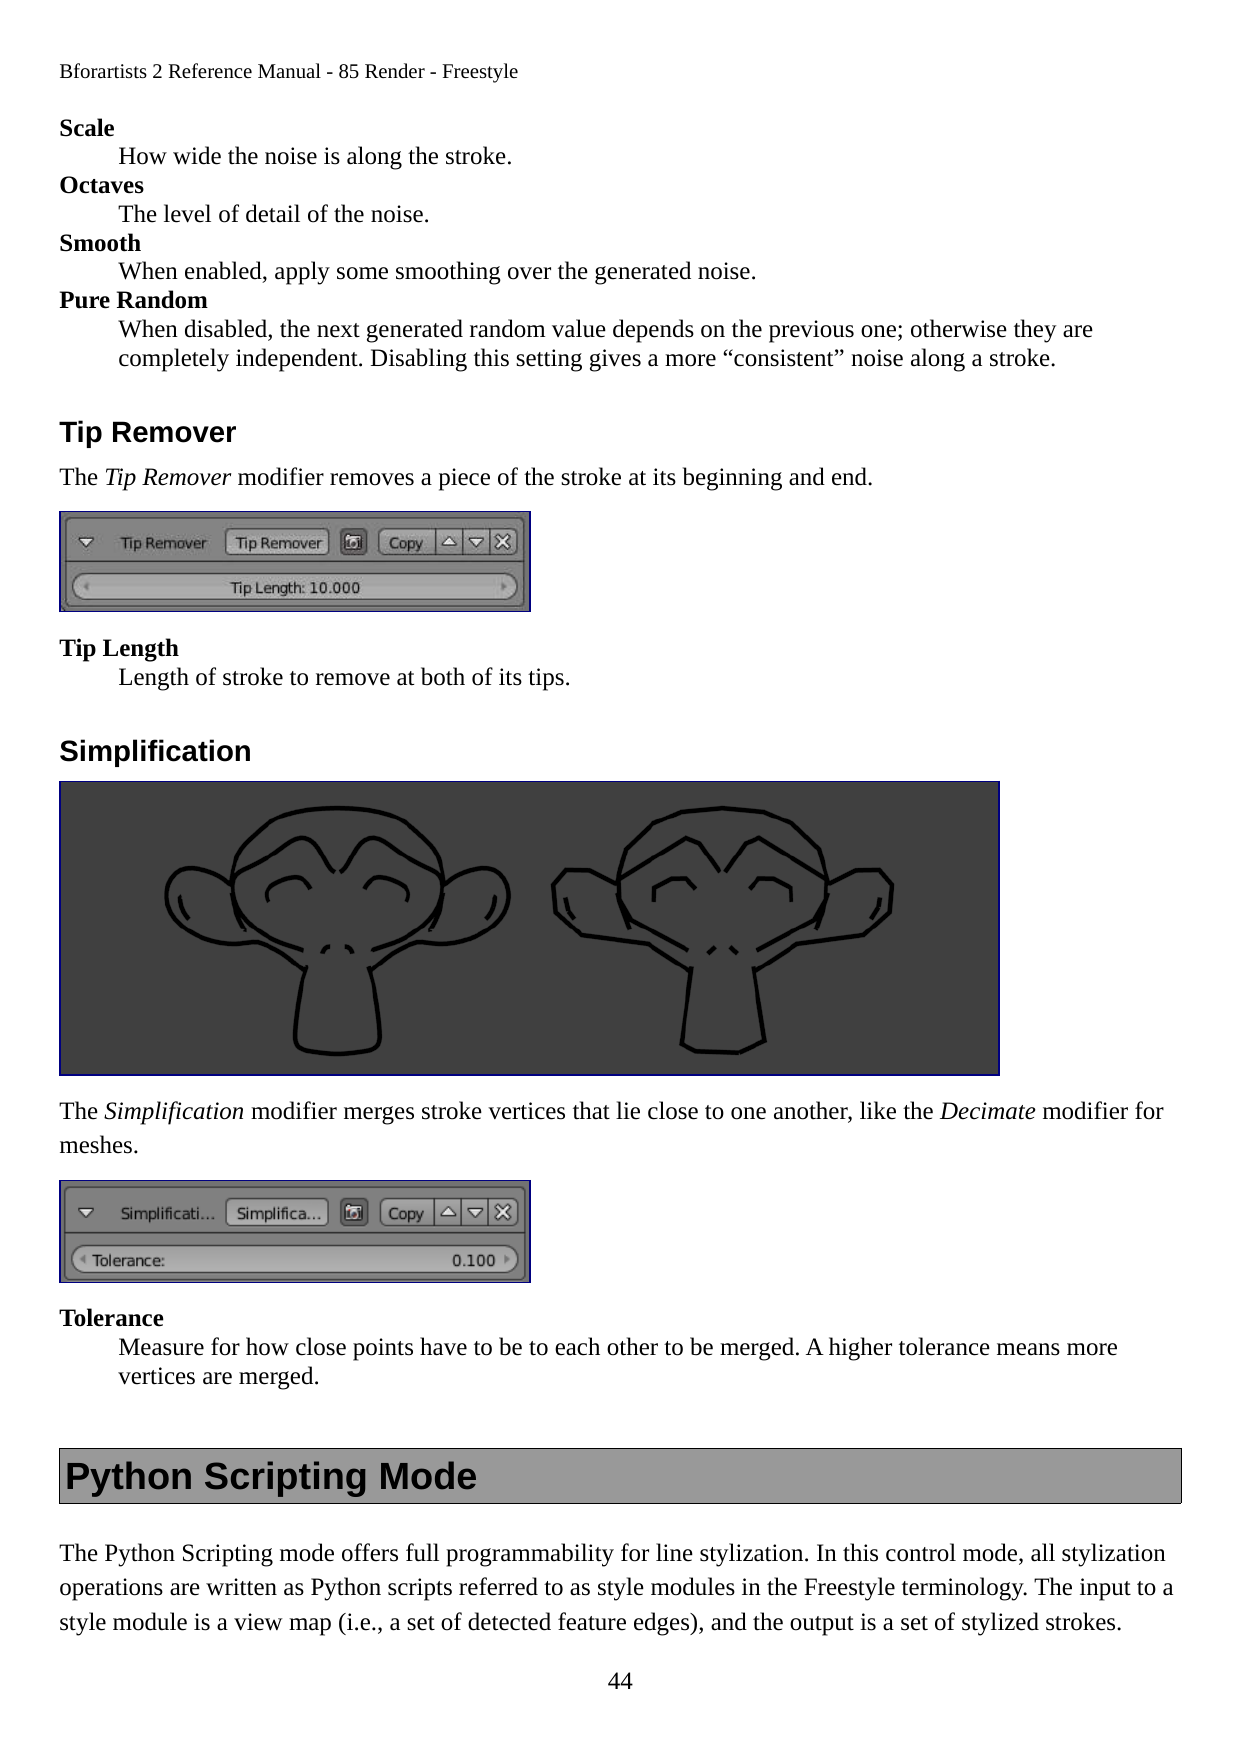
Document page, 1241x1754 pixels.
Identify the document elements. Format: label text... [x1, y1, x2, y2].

subtitle Pure Random [59, 285, 1181, 314]
list When enabled, apply some smoothing over the generated noise. [118, 256, 1181, 285]
list Measure for how close points have to be to each other to be merged. A higher tolerance means more vertices are merged. [118, 1332, 1181, 1389]
subtitle Tolerance [59, 1303, 1181, 1332]
picture [61, 782, 998, 1074]
list How wide the noise is along the stroke. [118, 141, 1181, 170]
subtitle Tip Remover [59, 415, 1181, 449]
text The Python Scripting mode offers full programmability for line stylization. In this control mode, all stylization operations are written as Python scripts referred to as style modules in the Freestyle terminology. The input to a style module is a view map (i.e., a set of detected feature edges), and the output is a set of stylized strokes. [59, 1538, 1181, 1635]
table_header Python Scripting Mode [60, 1449, 1181, 1503]
text The Tip Remover modifier removes a piece of the stroke at its beginning and end. [59, 462, 1181, 490]
picture [61, 1181, 529, 1282]
list When disabled, the next generated random value depends on the previous one; otherwise they are completely independent. Disabling this setting gives a more “consistent” noise along a stroke. [118, 314, 1181, 371]
text The Simplification modifier merges stroke vertices that lie close to one another, like the Decimate modifier for meshes. [59, 1096, 1181, 1159]
subtitle Scale [59, 113, 1181, 141]
picture [61, 512, 529, 611]
list The level of detail of the noise. [118, 199, 1181, 228]
subtitle Simplification [59, 734, 1181, 768]
list Length of stroke to remove at both of its tips. [118, 662, 1181, 690]
subtitle Octaves [59, 170, 1181, 199]
subtitle Tip Length [59, 633, 1181, 662]
subtitle Smooth [59, 228, 1181, 256]
